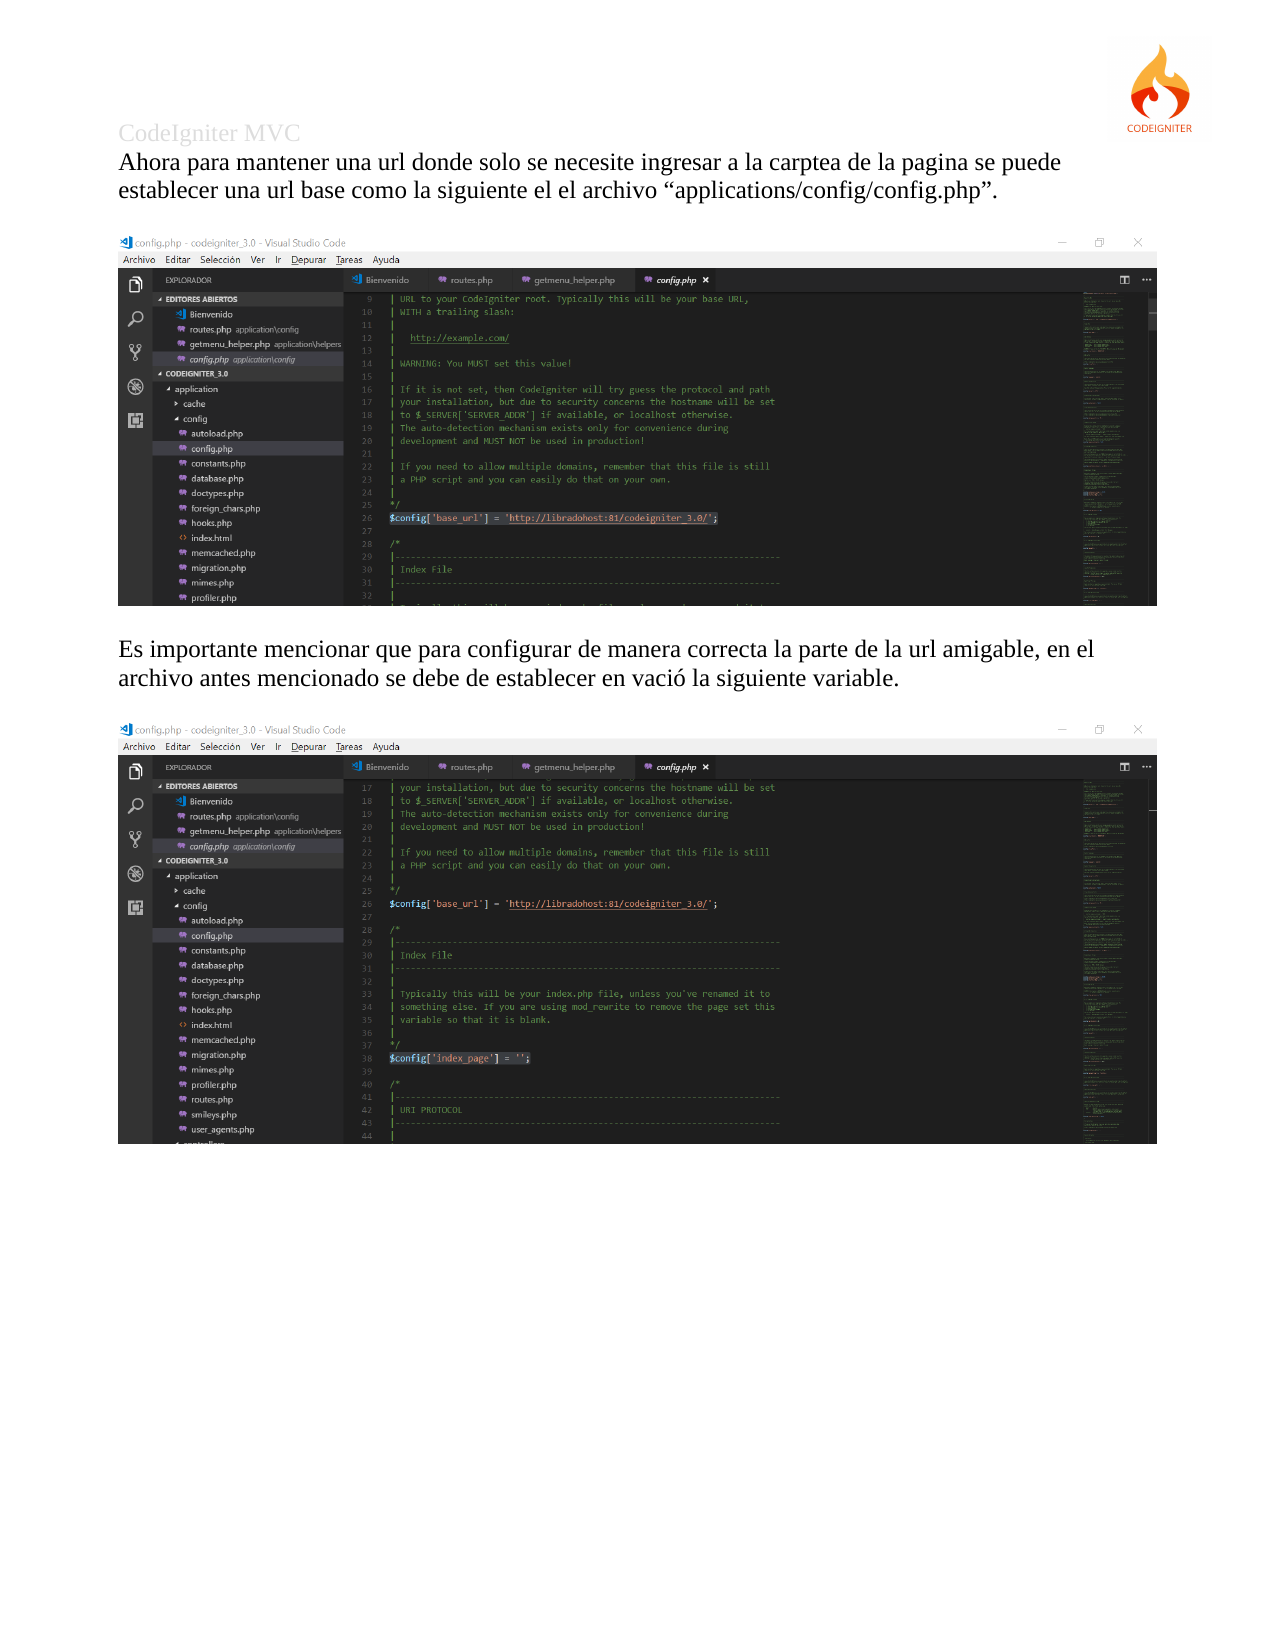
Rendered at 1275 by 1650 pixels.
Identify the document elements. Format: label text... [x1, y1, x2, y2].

picture [118, 720, 1157, 1144]
picture [1107, 36, 1213, 142]
text Es importante mencionar que para configurar de manera correcta la parte de la url amigable, en el archivo antes mencionado se debe de establecer en vació la siguiente variable. [118, 634, 1157, 692]
text Ahora para mantener una url donde solo se necesite ingresar a la carptea de la pagina se puede establecer una url base como la siguiente el el archivo “applications/config/config.php”. [118, 147, 1157, 204]
picture [118, 233, 1157, 606]
